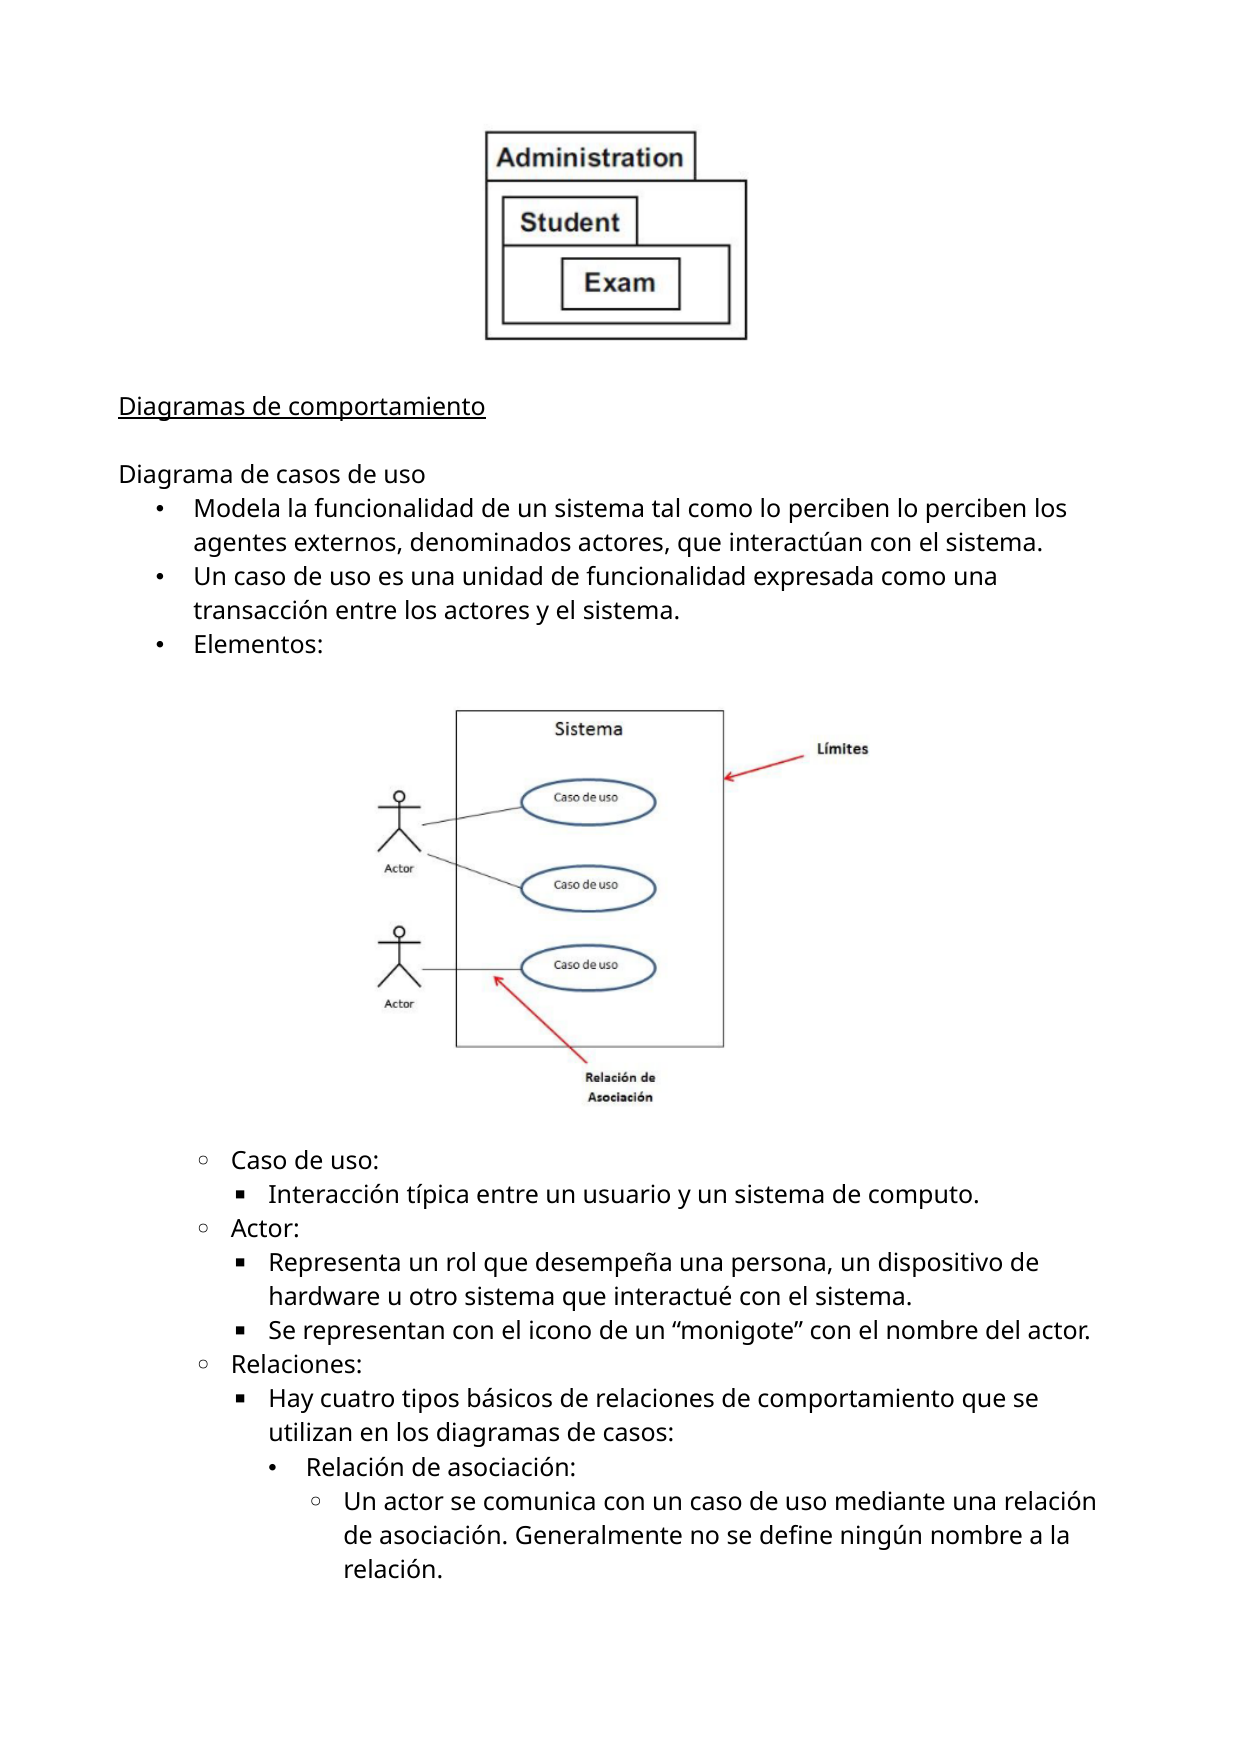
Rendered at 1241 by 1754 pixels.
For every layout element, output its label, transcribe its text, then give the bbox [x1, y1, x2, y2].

picture [370, 695, 870, 1109]
list Interacción típica entre un usuario y un sistema de computo. [231, 1177, 1122, 1211]
list Hay cuatro tipos básicos de relaciones de comportamiento que se utilizan en los diagramas de casos: [231, 1381, 1122, 1449]
list Representa un rol que desempeña una persona, un dispositivo de hardware u otro sistema que interactué con el sistema. [231, 1245, 1122, 1313]
list Un caso de uso es una unidad de funcionalidad expresada como una transacción entre los actores y el sistema. [156, 559, 1122, 627]
list Actor: [193, 1211, 1122, 1245]
list Relación de asociación: [268, 1449, 1122, 1483]
picture [474, 118, 766, 355]
text Diagramas de comportamiento [118, 118, 1122, 423]
list Relaciones: [193, 1347, 1122, 1381]
list Un actor se comunica con un caso de uso mediante una relación de asociación. Generalmente no se define ningún nombre a la relación. [306, 1483, 1122, 1585]
list Se representan con el icono de un “monigote” con el nombre del actor. [231, 1313, 1122, 1347]
list Caso de uso: [193, 1143, 1122, 1177]
list Elementos: [156, 627, 1122, 661]
list Modela la funcionalidad de un sistema tal como lo perciben lo perciben los agentes externos, denominados actores, que interactúan con el sistema. [156, 491, 1122, 559]
text Diagrama de casos de uso [118, 457, 1122, 491]
